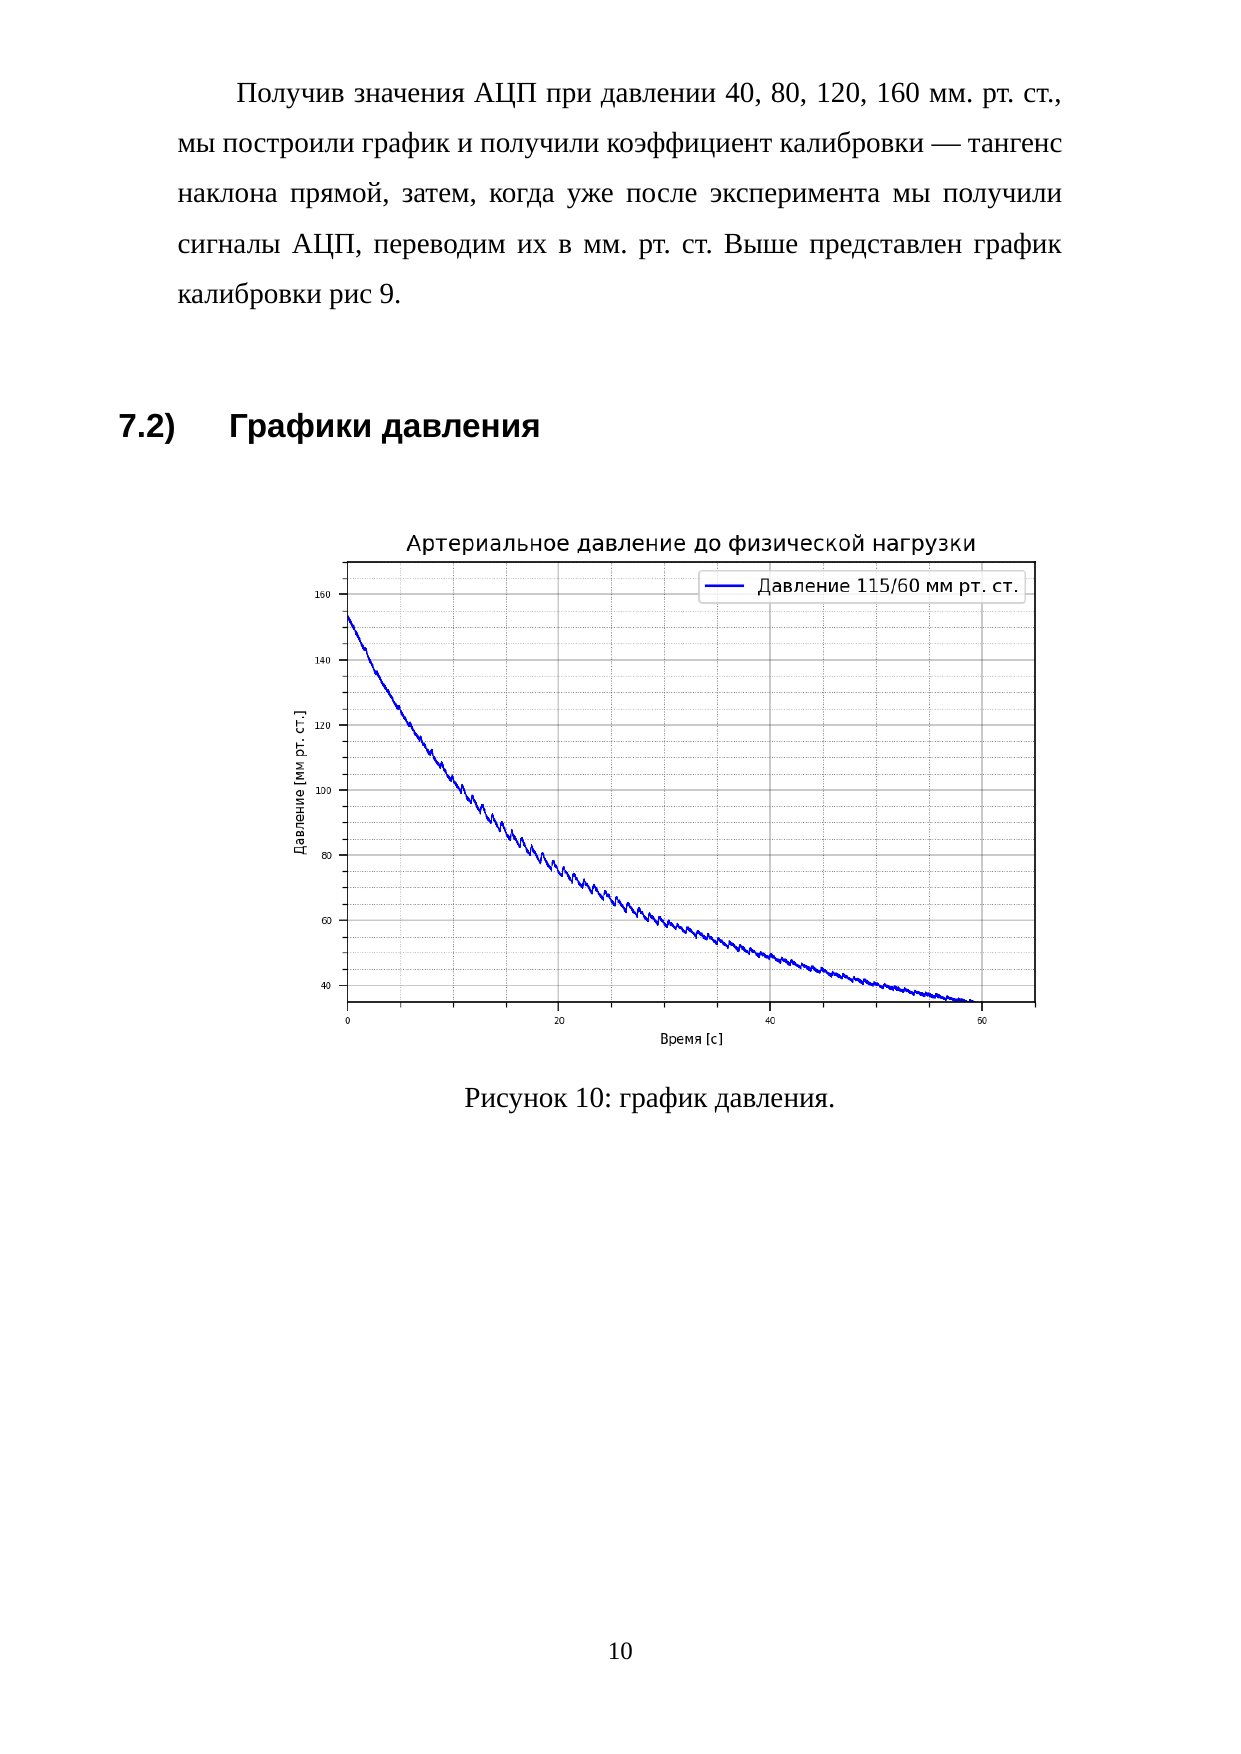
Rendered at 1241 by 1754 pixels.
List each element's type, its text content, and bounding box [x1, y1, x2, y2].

text Получив значения АЦП при давлении 40, 80, 120, 160 мм. рт. ст., мы построили график и получили коэффициент калибровки — тангенс наклона прямой, затем, когда уже после эксперимента мы получили сигналы АЦП, переводим их в мм. рт. ст. Выше представлен график калибровки рис 9. [177, 75, 1063, 310]
text Рисунок 10: график давления. [177, 1081, 1063, 1114]
subtitle Графики давления [118, 406, 1122, 445]
